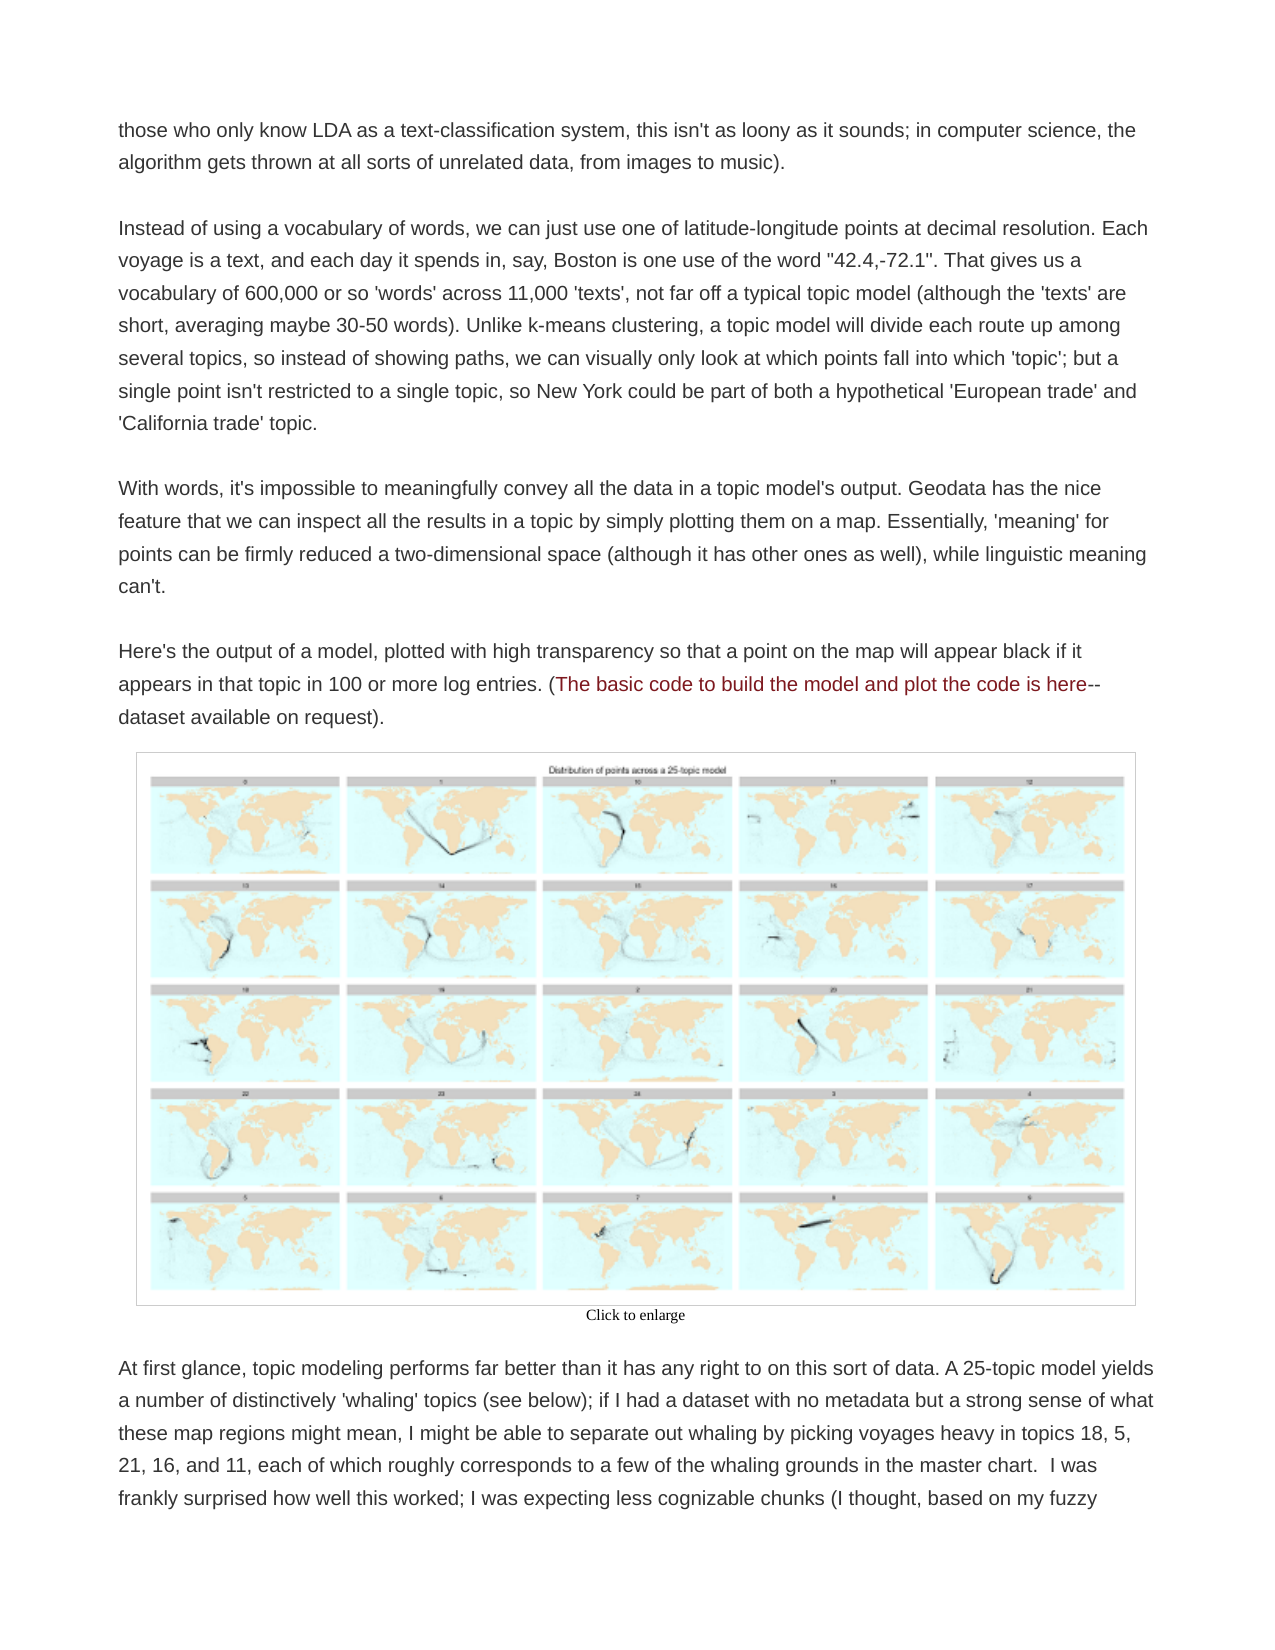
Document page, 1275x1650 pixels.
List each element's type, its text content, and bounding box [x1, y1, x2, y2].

table_cell Click to enlarge [135, 1306, 1136, 1323]
picture [137, 753, 1135, 1305]
text At first glance, topic modeling performs far better than it has any right to on this sort of data. A 25-topic model yields a number of distinctively 'whaling' topics (see below); if I had a dataset with no metadata but a strong sense of what these map regions might mean, I might be able to separate out whaling by picking voyages heavy in topics 18, 5, 21, 16, and 11, each of which roughly corresponds to a few of the whaling grounds in the master chart. I was frankly surprised how well this worked; I was expecting less cognizable chunks (I thought, based on my fuzzy [118, 1323, 1157, 1509]
text those who only know LDA as a text-classification system, this isn't as loony as it sounds; in computer science, the algorithm gets thrown at all sorts of unrelated data, from images to music). Instead of using a vocabulary of words, we can just use one of latitude-longitude points at decimal resolution. Each voyage is a text, and each day it spends in, say, Boston is one use of the word "42.4,-72.1". That gives us a vocabulary of 600,000 or so 'words' across 11,000 'texts', not far off a typical topic model (although the 'texts' are short, averaging maybe 30-50 words). Unlike k-means clustering, a topic model will divide each route up among several topics, so instead of showing paths, we can visually only look at which points fall into which 'topic'; but a single point isn't restricted to a single topic, so New York could be part of both a hypothetical 'European trade' and 'California trade' topic. With words, it's impossible to meaningfully convey all the data in a topic model's output. Geodata has the nice feature that we can inspect all the results in a topic by simply plotting them on a map. Essentially, 'meaning' for points can be firmly reduced a two-dimensional space (although it has other ones as well), while linguistic meaning can't. Here's the output of a model, plotted with high transparency so that a point on the map will appear black if it appears in that topic in 100 or more log entries. (The basic code to build the model and plot the code is here--dataset available on request). [118, 118, 1157, 728]
table_header [1136, 752, 1140, 1305]
table_cell [1136, 1305, 1140, 1323]
